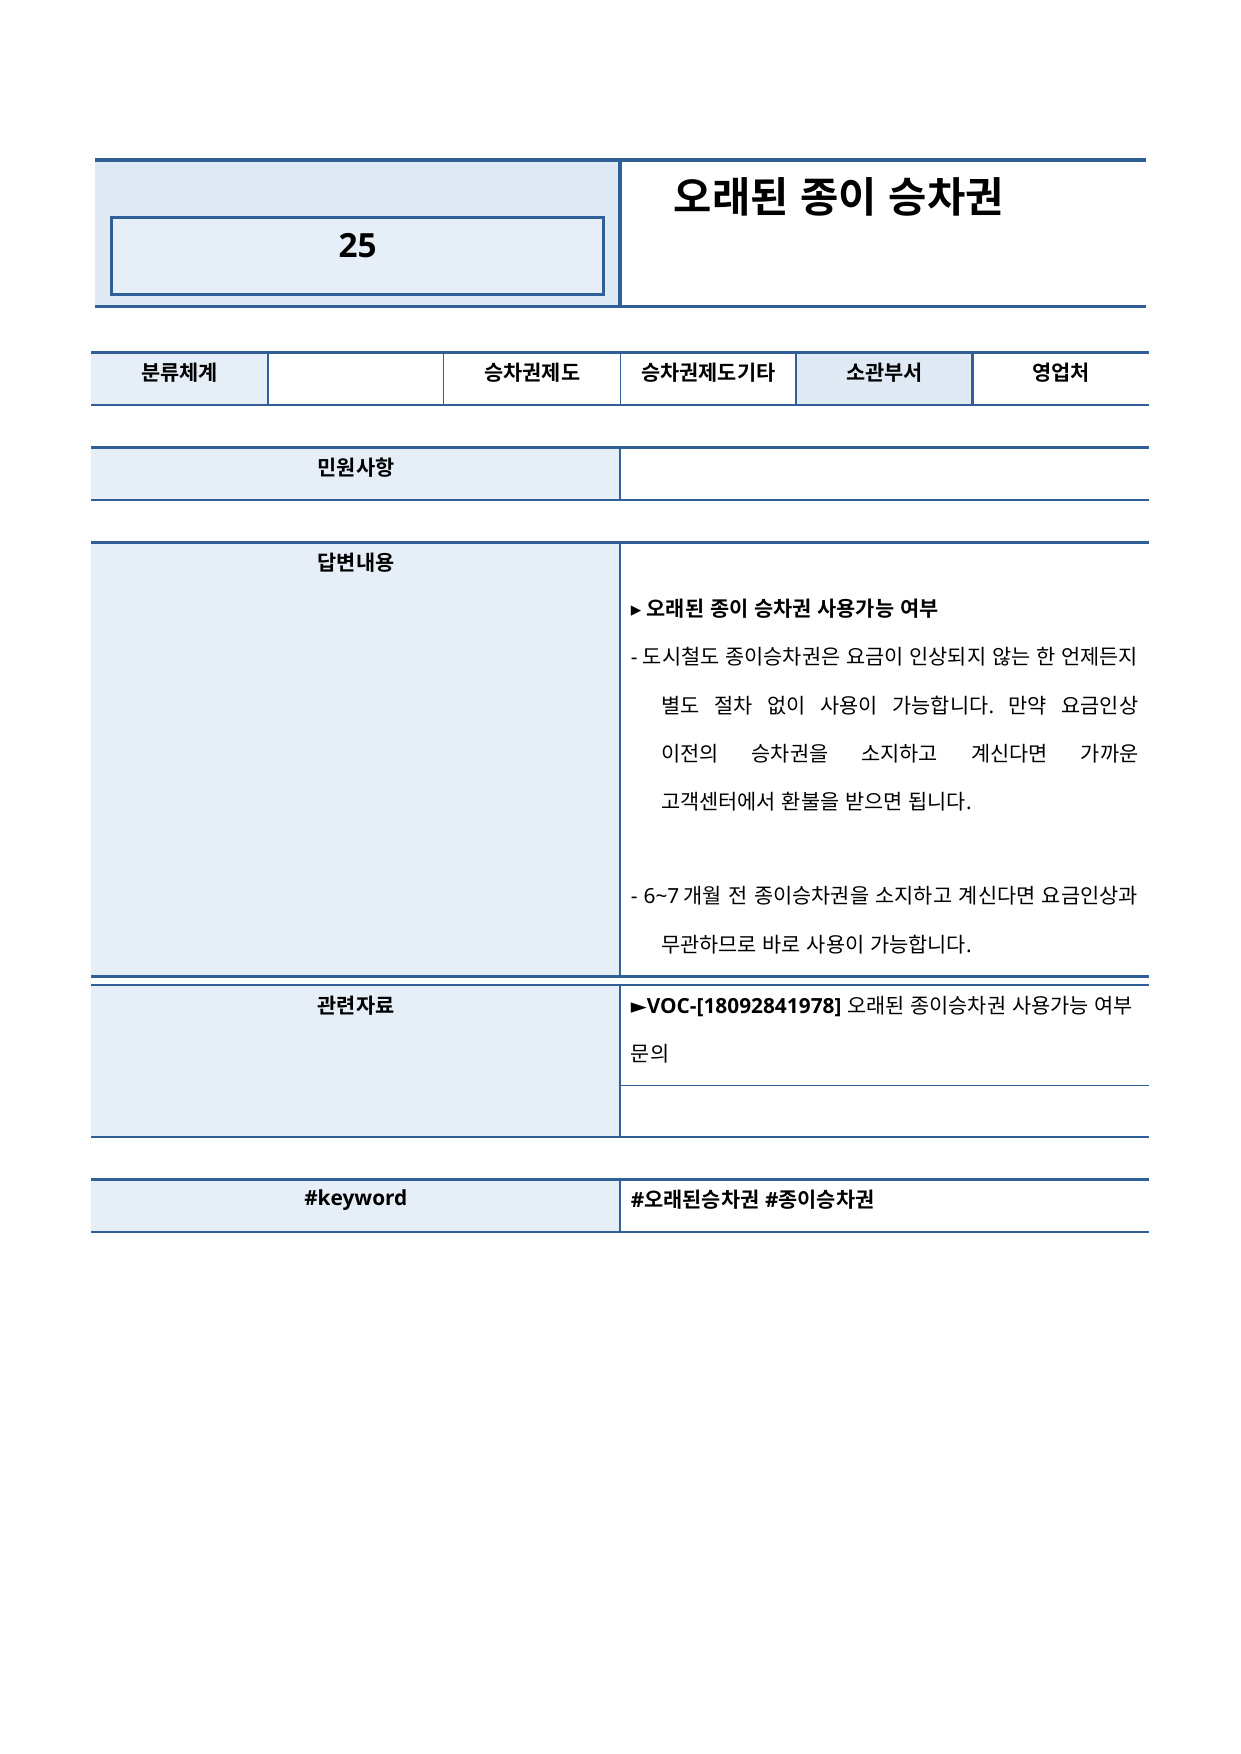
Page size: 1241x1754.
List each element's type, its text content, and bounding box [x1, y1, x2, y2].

table_header 소관부서 [797, 354, 971, 404]
table_header [621, 449, 1149, 499]
table_header [269, 354, 443, 404]
table_header 승차권제도기타 [621, 354, 795, 404]
table_header 분류체계 [91, 354, 267, 404]
table_header #keyword [91, 1181, 619, 1231]
table_header ►VOC-[18092841978] 오래된 종이승차권 사용가능 여부 문의 [621, 986, 1149, 1085]
table_header 25 [113, 219, 602, 293]
table_header ▸ 오래된 종이 승차권 사용가능 여부 - 도시철도 종이승차권은 요금이 인상되지 않는 한 언제든지 별도 절차 없이 사용이 가능합니다. 만약 요금인상 이전의 승차권을 소지하고 계신다면 가까운 고객센터에서 환불을 받으면 됩니다. - 6~7개월 전 종이승차권을 소지하고 계신다면 요금인상과 무관하므로 바로 사용이 가능합니다. [621, 544, 1149, 975]
table_header 민원사항 [91, 449, 619, 499]
table_header 답변내용 [91, 544, 619, 975]
table_header 오래된 종이 승차권 [622, 162, 1146, 305]
table_header 승차권제도 [444, 354, 620, 404]
table_cell [621, 1086, 1149, 1136]
table_header 영업처 [974, 354, 1149, 404]
table_header 관련자료 [91, 986, 619, 1136]
table_header [95, 162, 618, 305]
table_header #오래된승차권 #종이승차권 [621, 1181, 1149, 1231]
